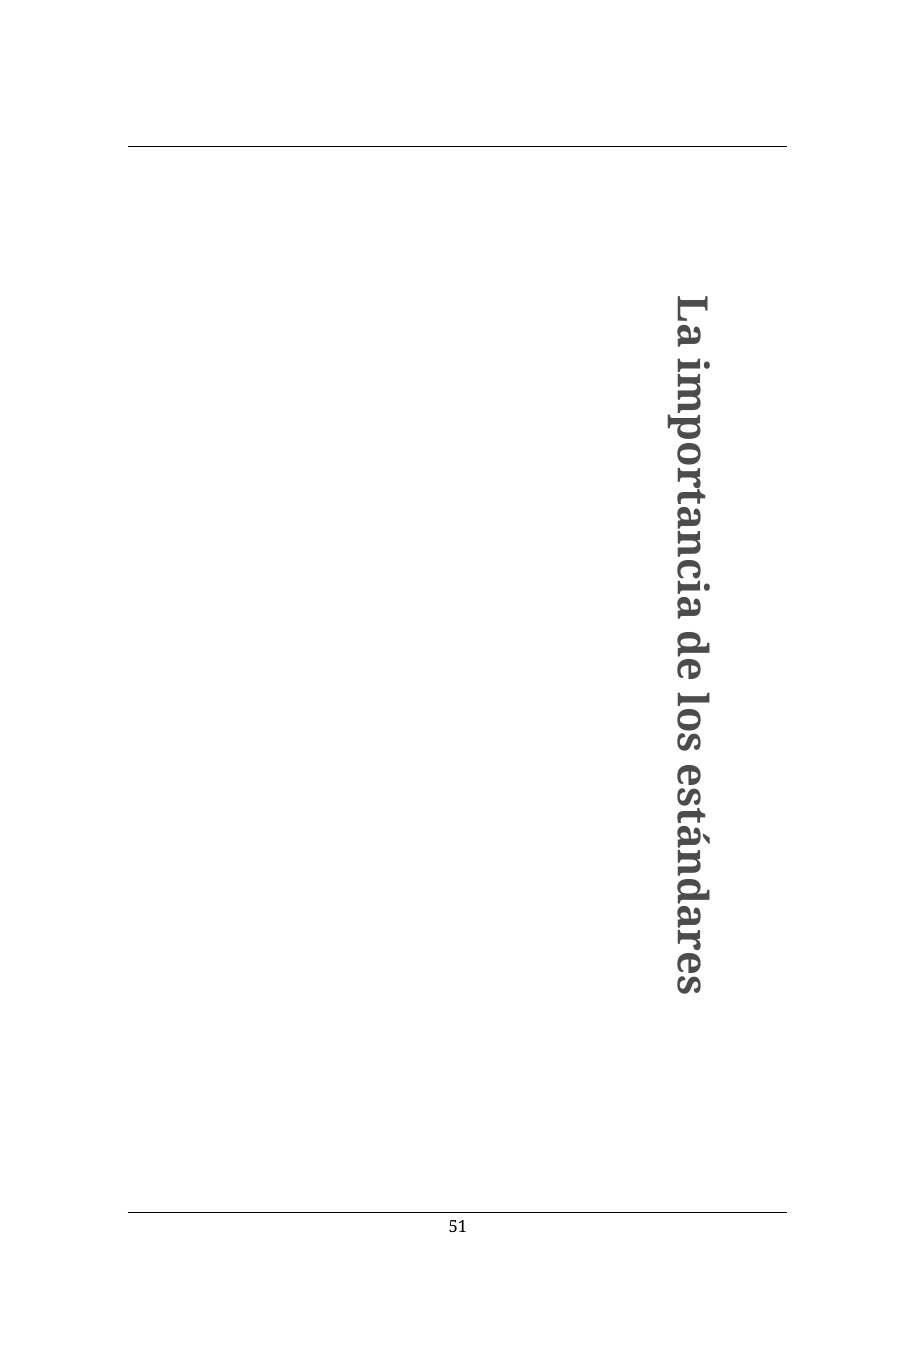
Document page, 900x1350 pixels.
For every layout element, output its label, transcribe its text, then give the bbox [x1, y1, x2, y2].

table_header [128, 257, 600, 1148]
table_header La importancia de los estándares [600, 257, 787, 1148]
